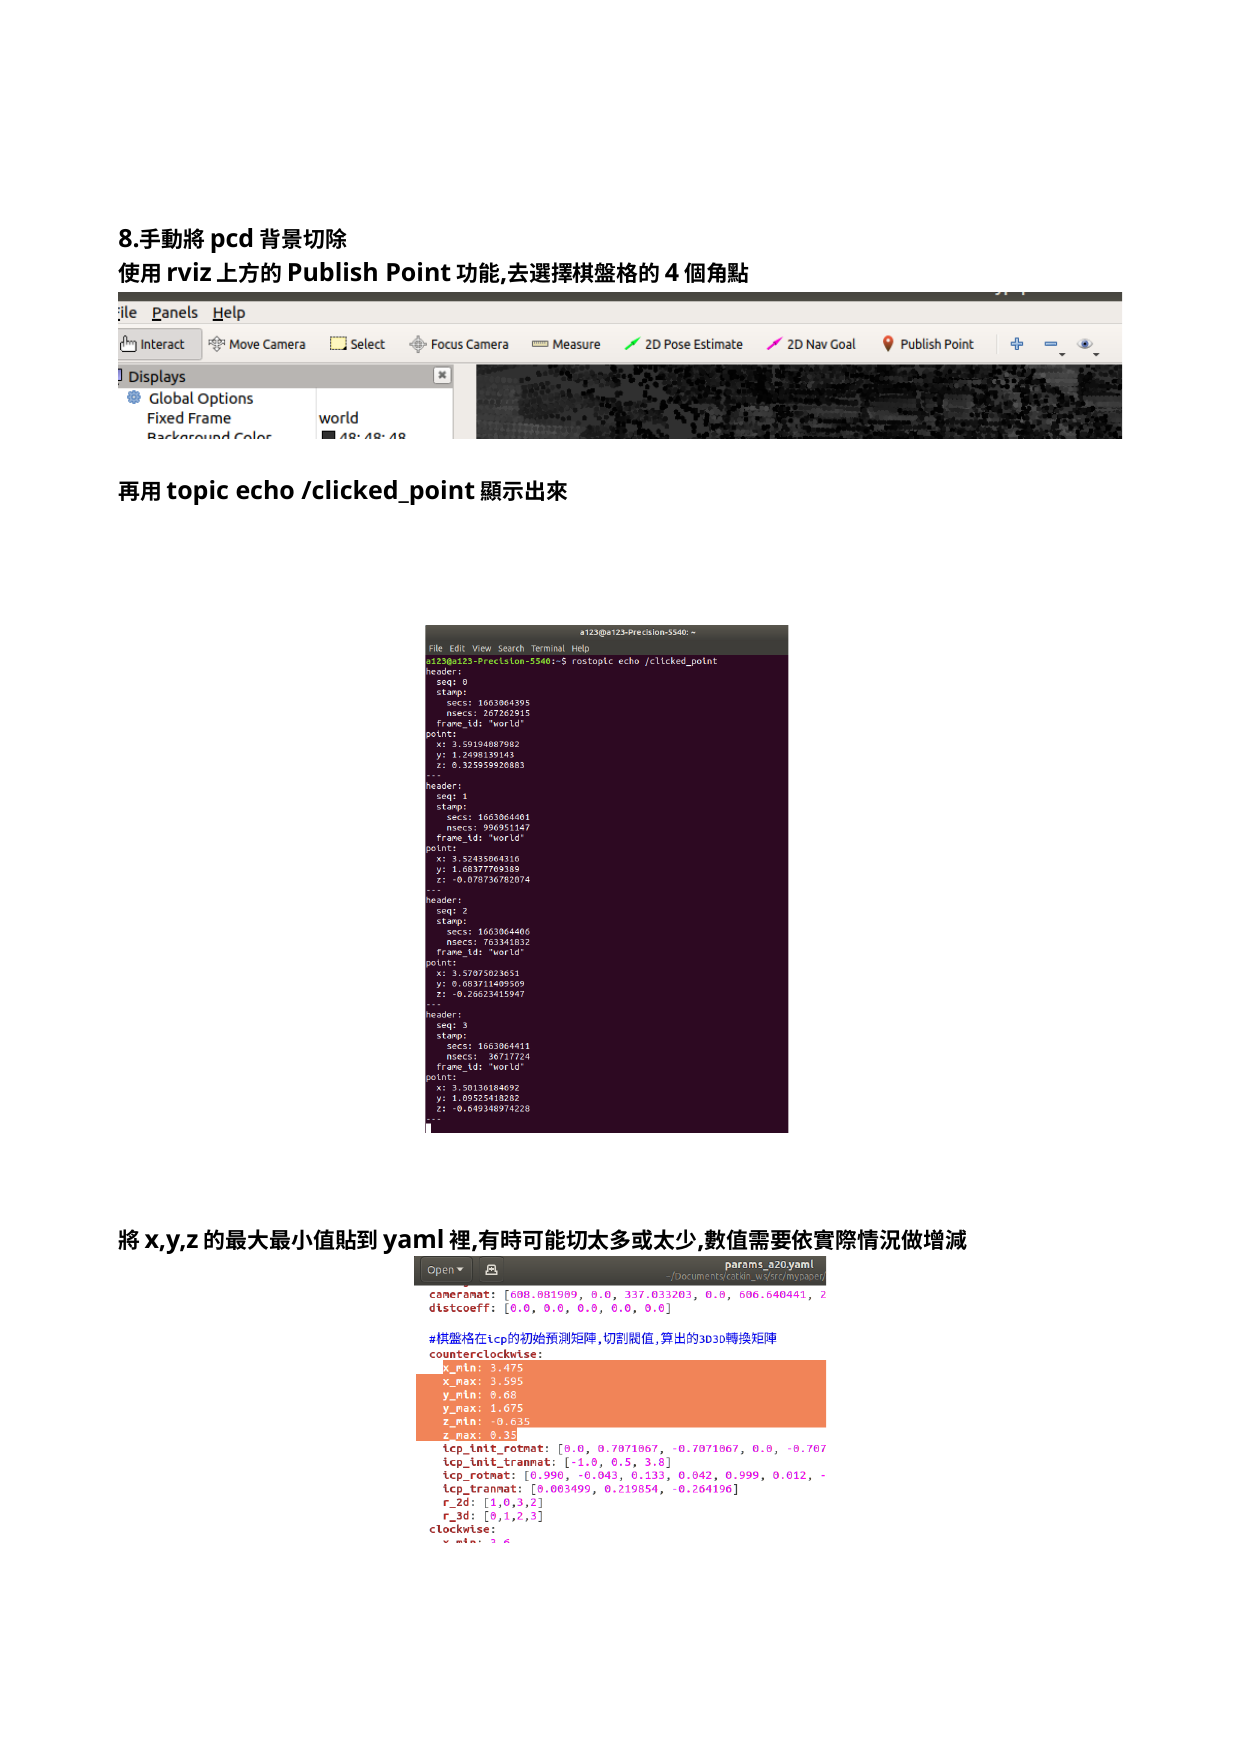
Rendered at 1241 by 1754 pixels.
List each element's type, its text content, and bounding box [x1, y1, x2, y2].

text 使用rviz上方的Publish Point功能,去選擇棋盤格的4個角點 [118, 254, 1122, 288]
picture [414, 1256, 827, 1543]
text 8.手動將pcd背景切除 [118, 220, 1122, 254]
text 再用topic echo /clicked_point顯示出來 [118, 473, 1122, 507]
picture [118, 292, 1123, 439]
picture [425, 625, 789, 1133]
text 將x,y,z的最大最小值貼到yaml裡,有時可能切太多或太少,數值需要依實際情況做增減 [118, 1222, 1122, 1256]
